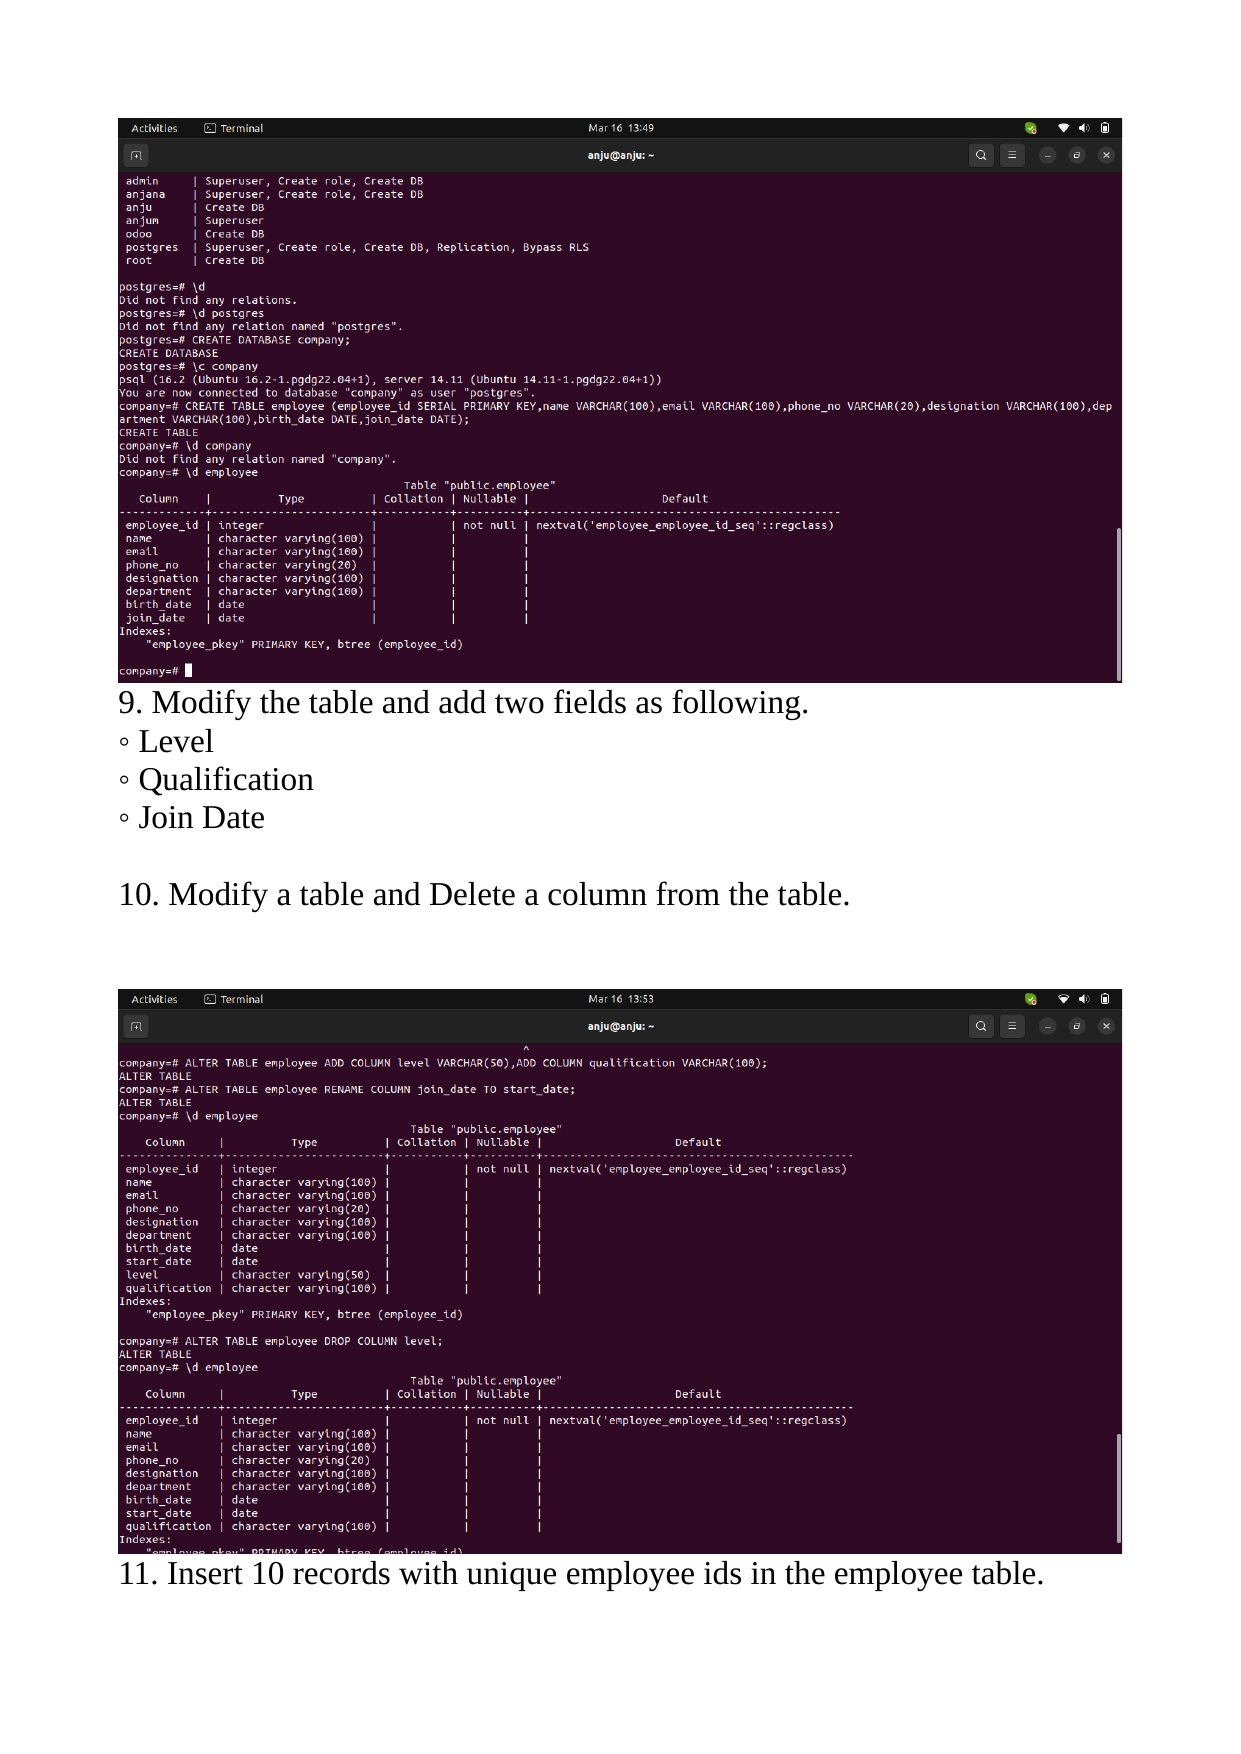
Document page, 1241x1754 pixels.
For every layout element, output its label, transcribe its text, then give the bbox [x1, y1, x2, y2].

text ◦ Qualification [118, 759, 1122, 797]
text 9. Modify the table and add two fields as following. [118, 683, 1122, 721]
text ◦ Level [118, 721, 1122, 759]
picture [118, 989, 1123, 1554]
text ◦ Join Date [118, 797, 1122, 836]
text 11. Insert 10 records with unique employee ids in the employee table. [118, 1554, 1122, 1592]
picture [118, 118, 1123, 683]
text 10. Modify a table and Delete a column from the table. [118, 874, 1122, 912]
